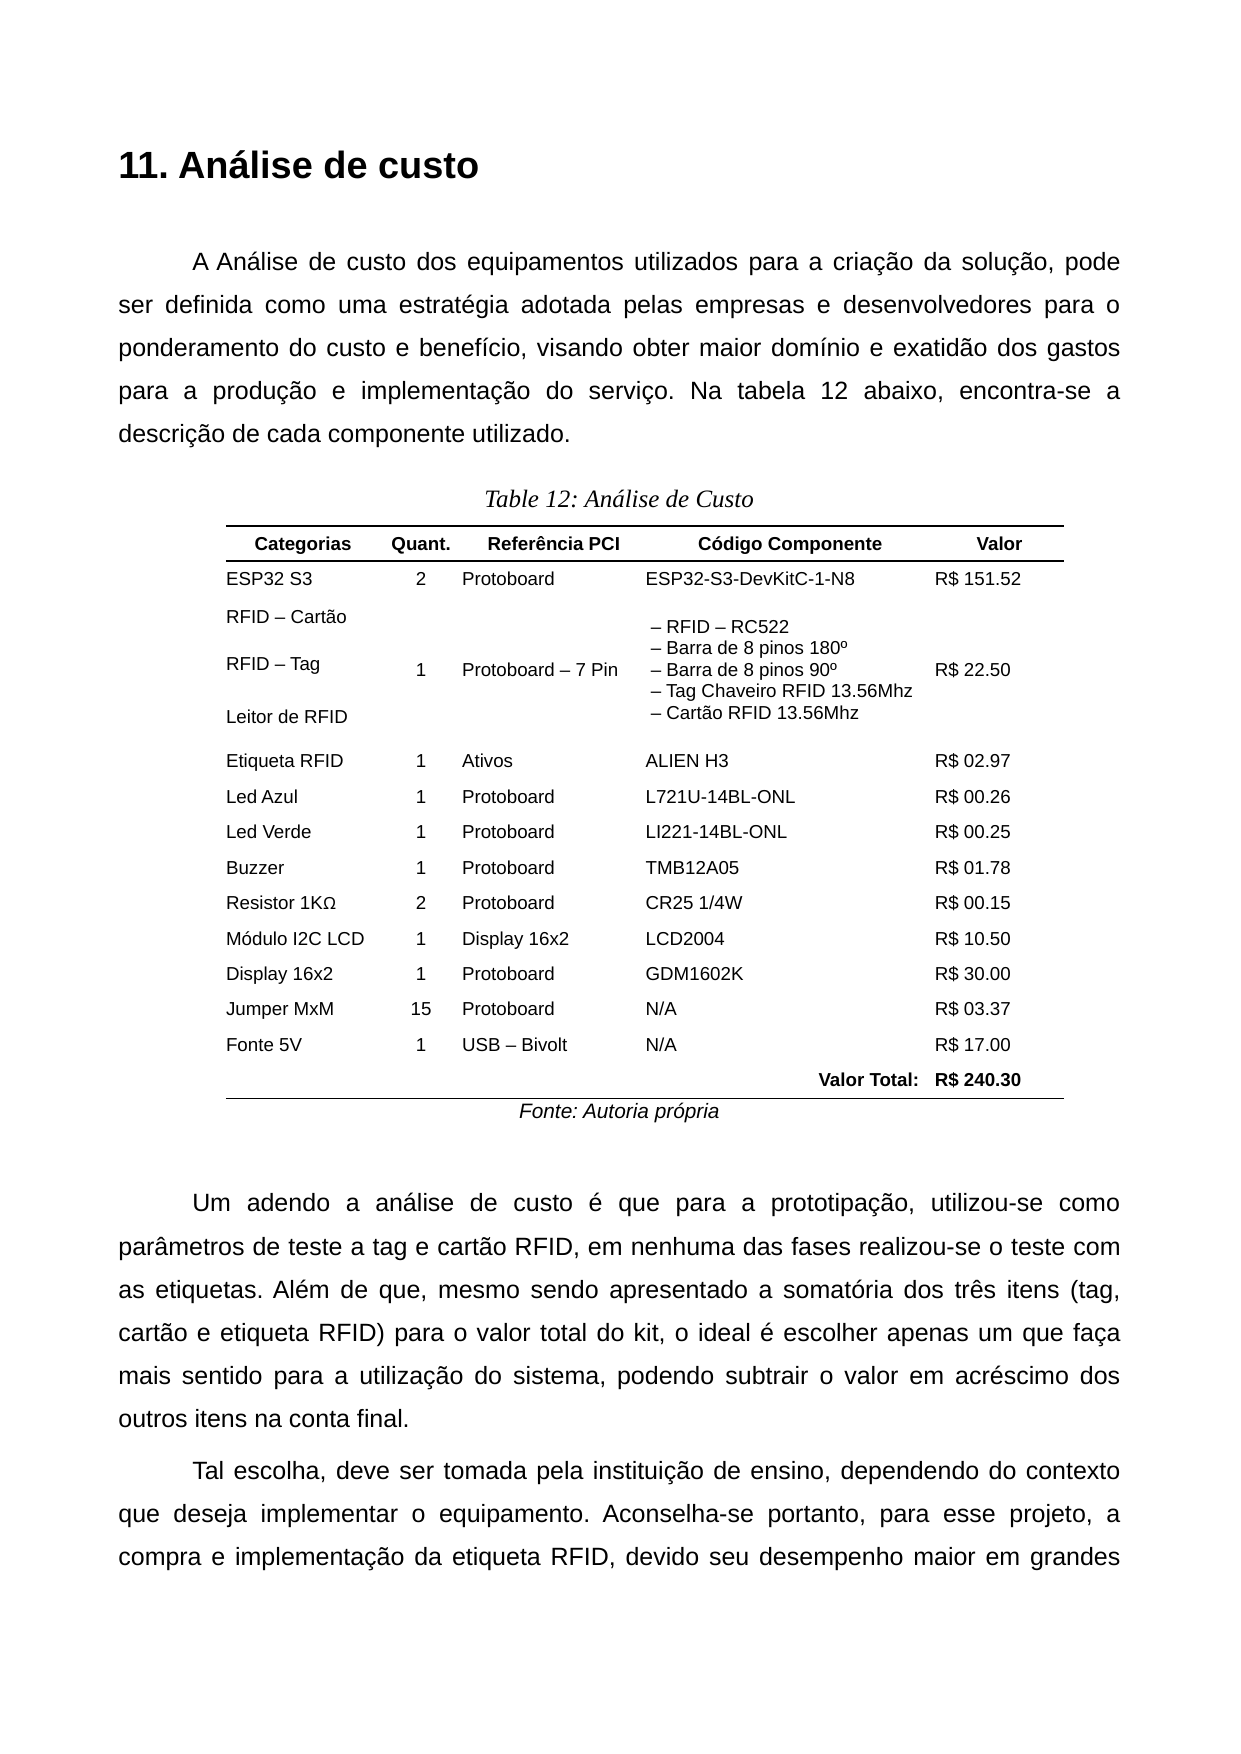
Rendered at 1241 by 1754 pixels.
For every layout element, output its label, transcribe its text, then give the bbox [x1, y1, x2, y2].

table_cell Led Verde [226, 814, 380, 850]
table_cell ALIEN H3 [645, 744, 934, 779]
table_cell TMB12A05 [645, 850, 934, 885]
table_cell Leitor de RFID [226, 691, 380, 743]
table_cell Protoboard [462, 956, 645, 991]
table_cell Protoboard – 7 Pin [462, 596, 645, 743]
table_cell 1 [380, 744, 462, 779]
table_cell 1 [380, 1027, 462, 1062]
text A Análise de custo dos equipamentos utilizados para a criação da solução, pode ser definida como uma estratégia adotada pelas empresas e desenvolvedores para o ponderamento do custo e benefício, visando obter maior domínio e exatidão dos gastos para a produção e implementação do serviço. Na tabela 12 abaixo, encontra-se a descrição de cada componente utilizado. [118, 247, 1122, 448]
table_cell Módulo I2C LCD [226, 921, 380, 956]
table_cell 2 [380, 562, 462, 596]
table_cell Ativos [462, 744, 645, 779]
table_cell Protoboard [462, 562, 645, 596]
table_cell 1 [380, 921, 462, 956]
table_cell Display 16x2 [462, 921, 645, 956]
table_header Quant. [380, 527, 462, 560]
table_cell 15 [380, 991, 462, 1027]
table_cell N/A [645, 1027, 934, 1062]
text Table 12: Análise de Custo [118, 484, 1122, 512]
table_cell R$ 17.00 [935, 1027, 1064, 1062]
subtitle 11. Análise de custo [118, 143, 1122, 187]
table_cell LI221-14BL-ONL [645, 814, 934, 850]
table_cell CR25 1/4W [645, 885, 934, 921]
table_cell R$ 30.00 [935, 956, 1064, 991]
table_cell 1 [380, 596, 462, 743]
table_cell R$ 151.52 [935, 562, 1064, 596]
table_cell Protoboard [462, 814, 645, 850]
table_cell R$ 03.37 [935, 991, 1064, 1027]
table_cell ESP32-S3-DevKitC-1-N8 [645, 562, 934, 596]
table_cell 1 [380, 779, 462, 814]
table_cell R$ 00.15 [935, 885, 1064, 921]
text Tal escolha, deve ser tomada pela instituição de ensino, dependendo do contexto que deseja implementar o equipamento. Aconselha-se portanto, para esse projeto, a compra e implementação da etiqueta RFID, devido seu desempenho maior em grandes [118, 1456, 1122, 1571]
table_cell Protoboard [462, 850, 645, 885]
table_cell Etiqueta RFID [226, 744, 380, 779]
table_cell R$ 00.26 [935, 779, 1064, 814]
table_cell N/A [645, 991, 934, 1027]
table_header Código Componente [645, 527, 934, 560]
table_cell R$ 00.25 [935, 814, 1064, 850]
table_header Categorias [226, 527, 380, 560]
table_cell RFID – Tag [226, 638, 380, 691]
table_cell Protoboard [462, 885, 645, 921]
table_cell R$ 02.97 [935, 744, 1064, 779]
table_cell Protoboard [462, 779, 645, 814]
table_cell Buzzer [226, 850, 380, 885]
text Fonte: Autoria própria [118, 1099, 1122, 1123]
text Um adendo a análise de custo é que para a prototipação, utilizou-se como parâmetros de teste a tag e cartão RFID, em nenhuma das fases realizou-se o teste com as etiquetas. Além de que, mesmo sendo apresentado a somatória dos três itens (tag, cartão e etiqueta RFID) para o valor total do kit, o ideal é escolher apenas um que faça mais sentido para a utilização do sistema, podendo subtrair o valor em acréscimo dos outros itens na conta final. [118, 1188, 1122, 1433]
table_cell R$ 10.50 [935, 921, 1064, 956]
table_header Referência PCI [462, 527, 645, 560]
table_cell 1 [380, 850, 462, 885]
table_cell – RFID – RC522 – Barra de 8 pinos 180º – Barra de 8 pinos 90º – Tag Chaveiro RFID 13.56Mhz – Cartão RFID 13.56Mhz [645, 596, 934, 743]
table_cell Protoboard [462, 991, 645, 1027]
table_cell R$ 240.30 [935, 1062, 1064, 1098]
table_cell USB – Bivolt [462, 1027, 645, 1062]
table_cell R$ 01.78 [935, 850, 1064, 885]
table_cell 1 [380, 956, 462, 991]
table_cell GDM1602K [645, 956, 934, 991]
table_cell 1 [380, 814, 462, 850]
table_cell Display 16x2 [226, 956, 380, 991]
table_cell LCD2004 [645, 921, 934, 956]
table_cell RFID – Cartão [226, 596, 380, 637]
table_cell Led Azul [226, 779, 380, 814]
table_cell Resistor 1KΩ [226, 885, 380, 921]
table_cell Valor Total: [226, 1062, 934, 1098]
table_cell R$ 22.50 [935, 596, 1064, 743]
table_cell ESP32 S3 [226, 562, 380, 596]
table_cell Fonte 5V [226, 1027, 380, 1062]
table_cell L721U-14BL-ONL [645, 779, 934, 814]
table_header Valor [935, 527, 1064, 560]
table_cell 2 [380, 885, 462, 921]
table_cell Jumper MxM [226, 991, 380, 1027]
